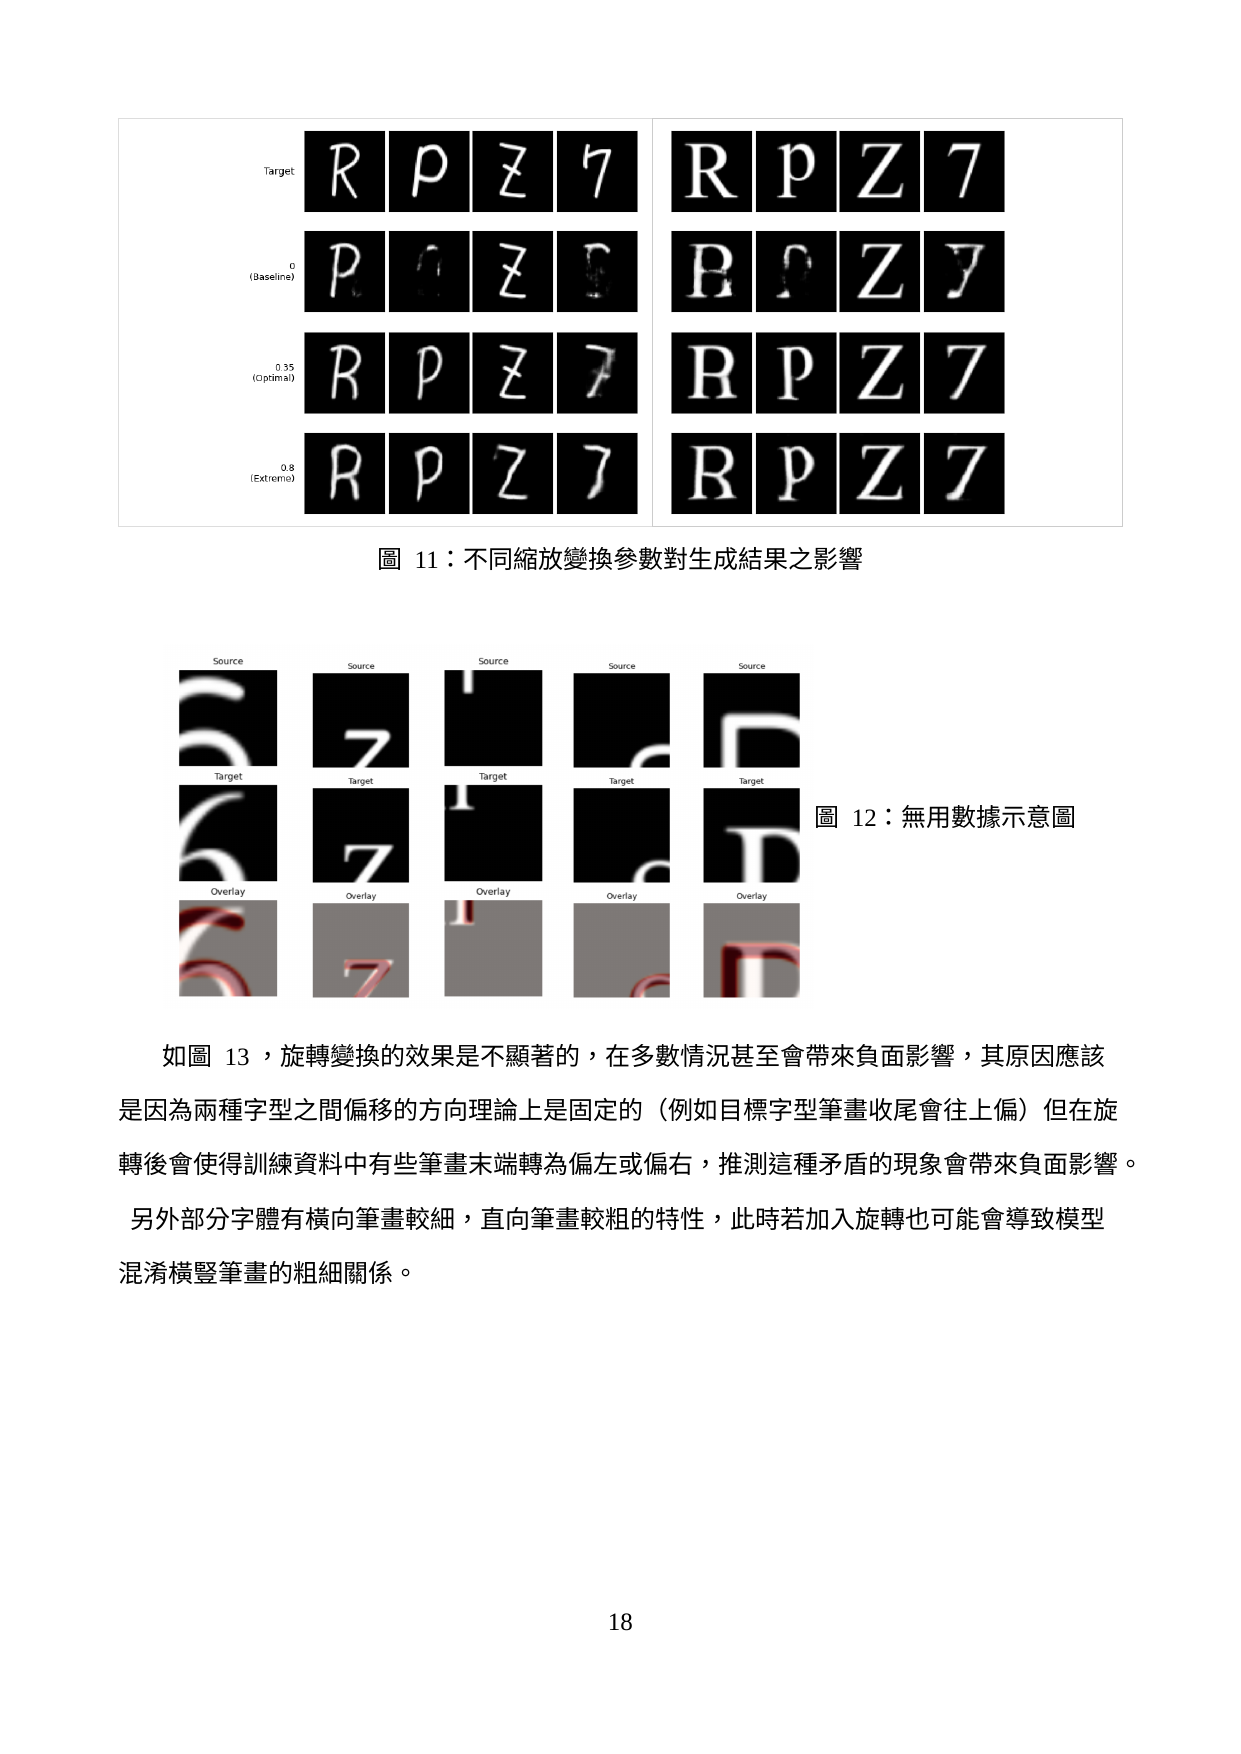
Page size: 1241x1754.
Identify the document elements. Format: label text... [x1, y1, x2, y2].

text 圖 12：無用數據示意圖 [814, 644, 1078, 1009]
table_header [119, 119, 652, 526]
text 如圖 13 ，旋轉變換的效果是不顯著的，在多數情況甚至會帶來負面影響，其原因應該是因為兩種字型之間偏移的方向理論上是固定的（例如目標字型筆畫收尾會往上偏）但在旋轉後會使得訓練資料中有些筆畫末端轉為偏左或偏右，推測這種矛盾的現象會帶來負面影響。 另外部分字體有橫向筆畫較細，直向筆畫較粗的特性，此時若加入旋轉也可能會導致模型混淆橫豎筆畫的粗細關係。 [118, 1036, 1122, 1290]
table_header [653, 119, 1122, 526]
picture [663, 125, 1010, 520]
picture [239, 125, 643, 520]
picture [163, 644, 814, 1009]
text 圖 11：不同縮放變換參數對生成結果之影響 [118, 540, 1122, 576]
